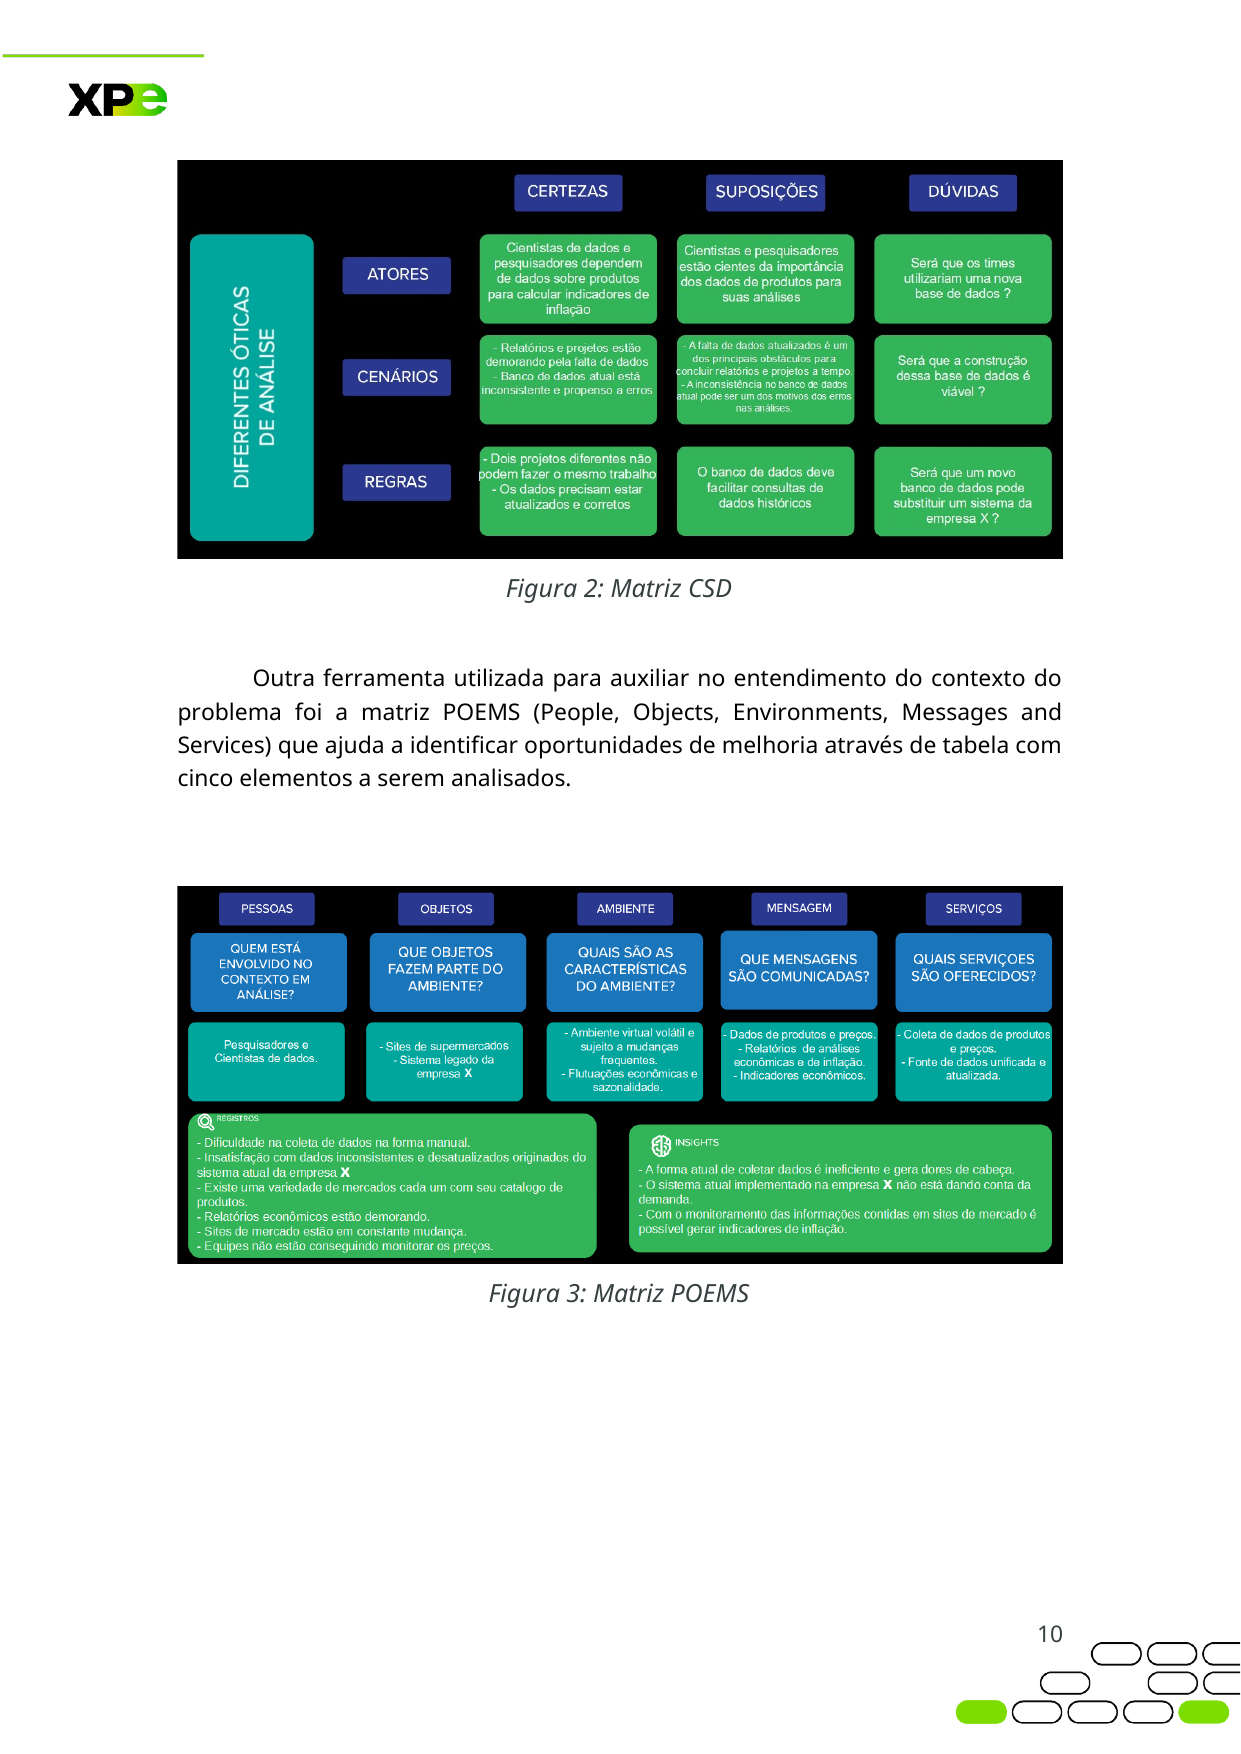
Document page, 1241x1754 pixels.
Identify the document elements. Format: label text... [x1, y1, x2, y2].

picture [177, 160, 1063, 559]
text Figura 2: Matriz CSD [177, 559, 1063, 605]
picture [955, 1642, 1241, 1724]
picture [177, 886, 1063, 1264]
text Outra ferramenta utilizada para auxiliar no entendimento do contexto do problema foi a matriz POEMS (People, Objects, Environments, Messages and Services) que ajuda a identificar oportunidades de melhoria através de tabela com cinco elementos a serem analisados. [177, 660, 1063, 793]
text Figura 3: Matriz POEMS [177, 1264, 1063, 1310]
picture [2, 51, 205, 148]
